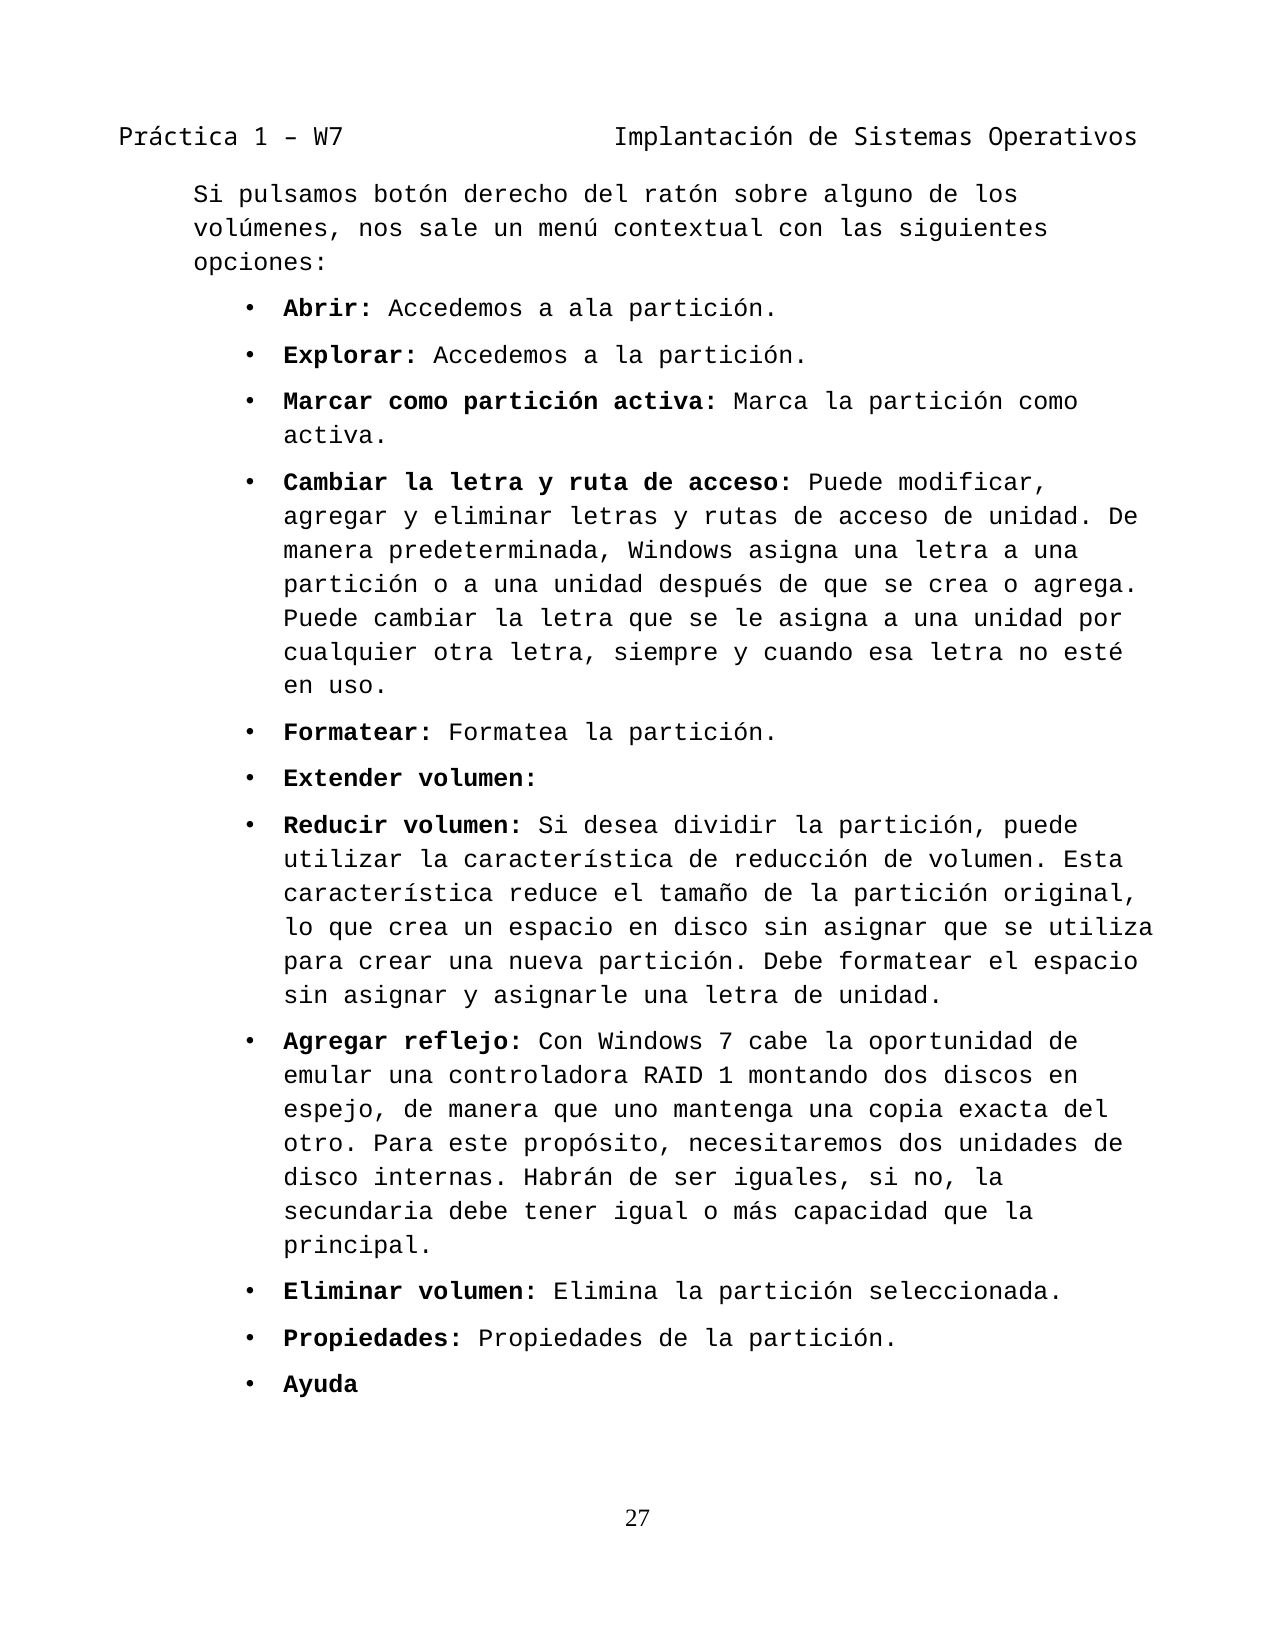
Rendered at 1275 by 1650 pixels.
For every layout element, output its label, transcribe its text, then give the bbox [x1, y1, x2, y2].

list Marcar como partición activa: Marca la partición como activa. [246, 389, 1157, 451]
list Reducir volumen: Si desea dividir la partición, puede utilizar la característica de reducción de volumen. Esta característica reduce el tamaño de la partición original, lo que crea un espacio en disco sin asignar que se utiliza para crear una nueva partición. Debe formatear el espacio sin asignar y asignarle una letra de unidad. [246, 812, 1157, 1011]
list Cambiar la letra y ruta de acceso: Puede modificar, agregar y eliminar letras y rutas de acceso de unidad. De manera predeterminada, Windows asigna una letra a una partición o a una unidad después de que se crea o agrega. Puede cambiar la letra que se le asigna a una unidad por cualquier otra letra, siempre y cuando esa letra no esté en uso. [246, 469, 1157, 701]
list Extender volumen: [246, 766, 1157, 794]
list Si pulsamos botón derecho del ratón sobre alguno de los volúmenes, nos sale un menú contextual con las siguientes opciones: [156, 182, 1157, 278]
list Ayuda [246, 1372, 1157, 1400]
list Eliminar volumen: Elimina la partición seleccionada. [246, 1279, 1157, 1307]
list Agregar reflejo: Con Windows 7 cabe la oportunidad de emular una controladora RAID 1 montando dos discos en espejo, de manera que uno mantenga una copia exacta del otro. Para este propósito, necesitaremos dos unidades de disco internas. Habrán de ser iguales, si no, la secundaria debe tener igual o más capacidad que la principal. [246, 1029, 1157, 1261]
list Abrir: Accedemos a ala partición. [246, 296, 1157, 324]
list Propiedades: Propiedades de la partición. [246, 1325, 1157, 1354]
list Formatear: Formatea la partición. [246, 719, 1157, 748]
list Explorar: Accedemos a la partición. [246, 342, 1157, 371]
